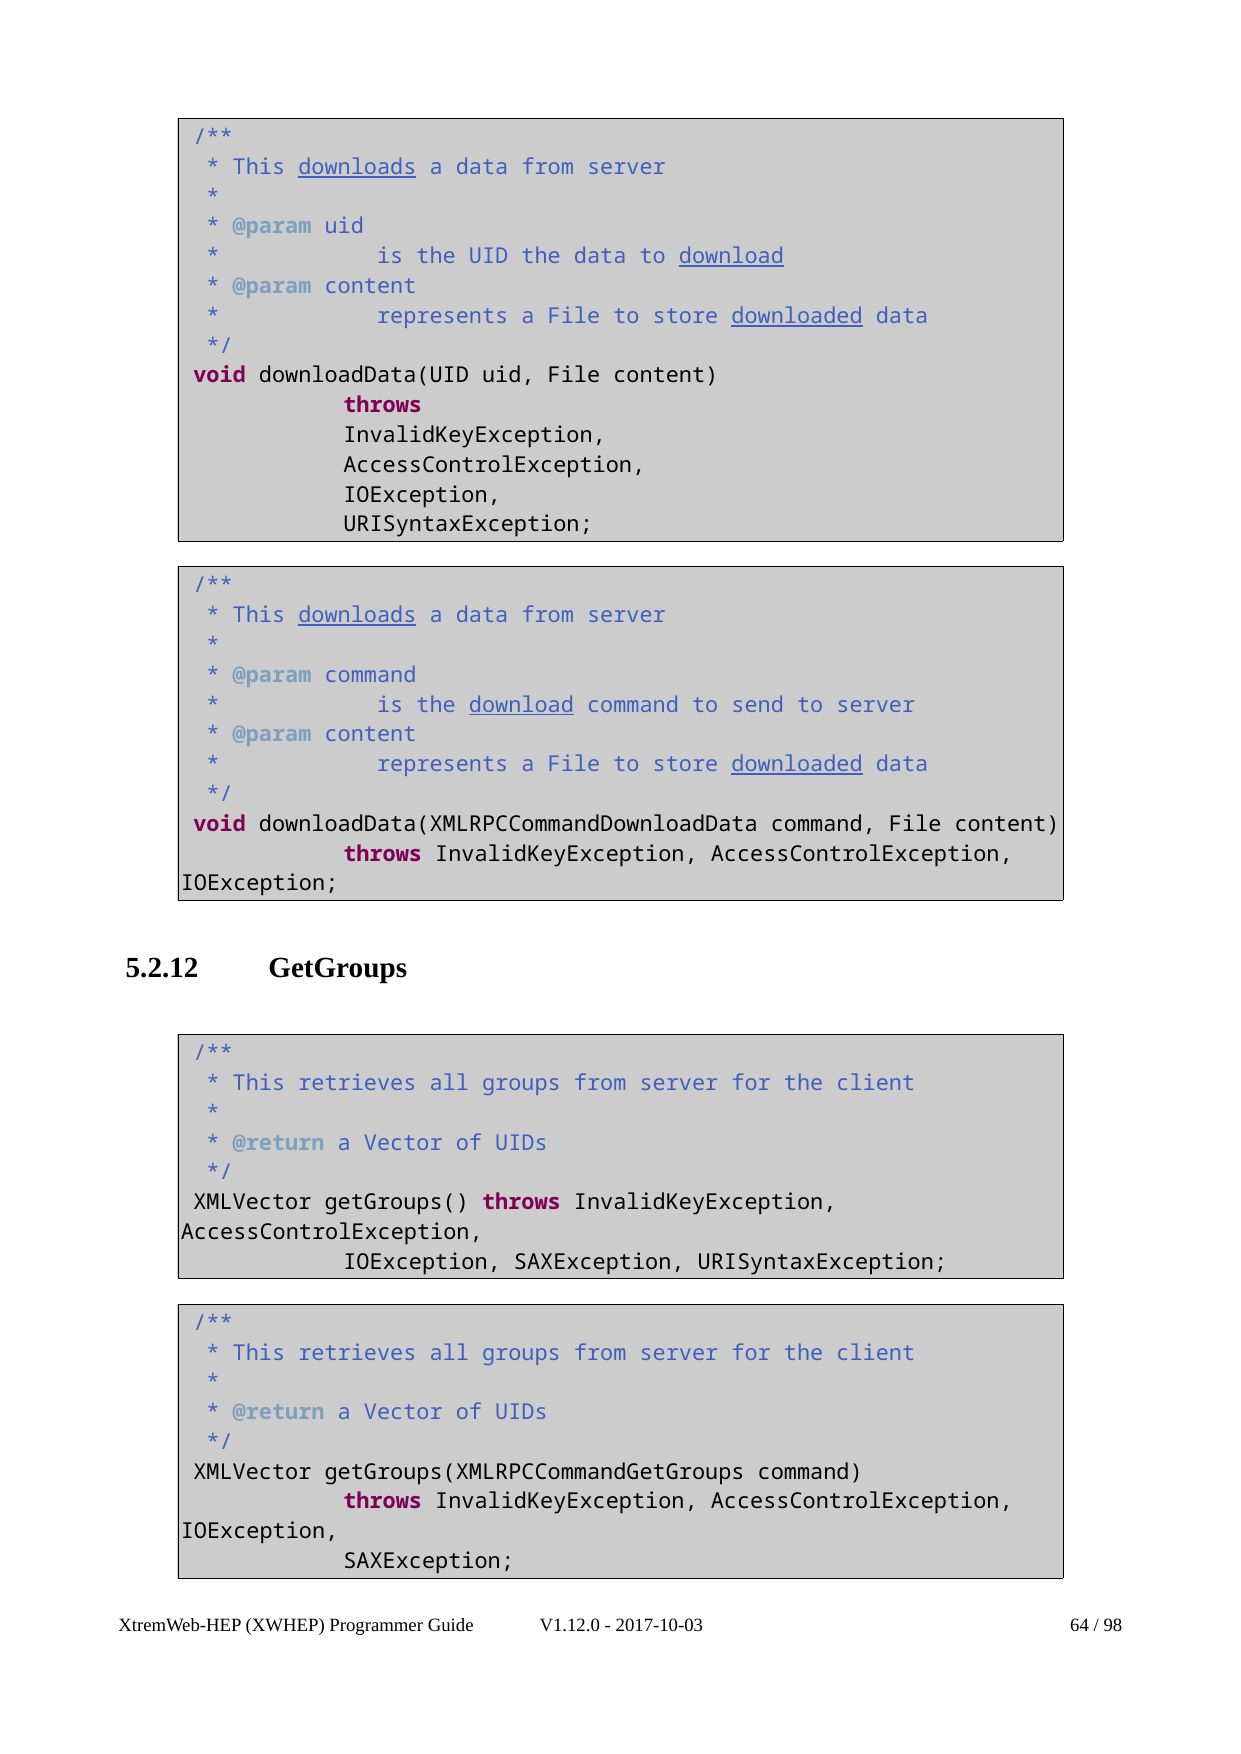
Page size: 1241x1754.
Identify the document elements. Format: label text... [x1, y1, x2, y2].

text * is the download command to send to server [179, 686, 1063, 715]
text * represents a File to store downloaded data [179, 297, 1063, 327]
text * [179, 1363, 1063, 1393]
text throws InvalidKeyException, AccessControlException, IOException; [179, 834, 1063, 900]
text InvalidKeyException, [179, 416, 1063, 446]
text /** [179, 1305, 1063, 1333]
text IOException, [179, 476, 1063, 505]
text * is the UID the data to download [179, 237, 1063, 267]
text SAXException; [179, 1542, 1063, 1578]
text XMLVector getGroups(XMLRPCCommandGetGroups command) [179, 1453, 1063, 1482]
text * @return a Vector of UIDs [179, 1123, 1063, 1153]
text * [179, 1094, 1063, 1123]
text AccessControlException, [179, 446, 1063, 476]
text void downloadData(XMLRPCCommandDownloadData command, File content) [179, 805, 1063, 834]
text * @param command [179, 656, 1063, 686]
text * This downloads a data from server [179, 148, 1063, 178]
text XMLVector getGroups() throws InvalidKeyException, AccessControlException, [179, 1183, 1063, 1243]
text throws InvalidKeyException, AccessControlException, IOException, [179, 1482, 1063, 1542]
text /** [179, 1035, 1063, 1064]
text * This downloads a data from server [179, 596, 1063, 626]
text void downloadData(UID uid, File content) [179, 356, 1063, 386]
text /** [179, 119, 1063, 148]
text * represents a File to store downloaded data [179, 745, 1063, 775]
text * This retrieves all groups from server for the client [179, 1064, 1063, 1094]
text * [179, 178, 1063, 207]
text */ [179, 1423, 1063, 1453]
text * @param content [179, 267, 1063, 297]
text */ [179, 775, 1063, 805]
text * [179, 626, 1063, 656]
text URISyntaxException; [179, 505, 1063, 541]
text * @param uid [179, 207, 1063, 237]
text */ [179, 1153, 1063, 1183]
text /** [179, 567, 1063, 596]
subtitle GetGroups [118, 950, 1122, 984]
text * @return a Vector of UIDs [179, 1393, 1063, 1423]
text throws [179, 386, 1063, 416]
text * @param content [179, 715, 1063, 745]
text IOException, SAXException, URISyntaxException; [179, 1243, 1063, 1278]
text * This retrieves all groups from server for the client [179, 1333, 1063, 1363]
text */ [179, 327, 1063, 356]
